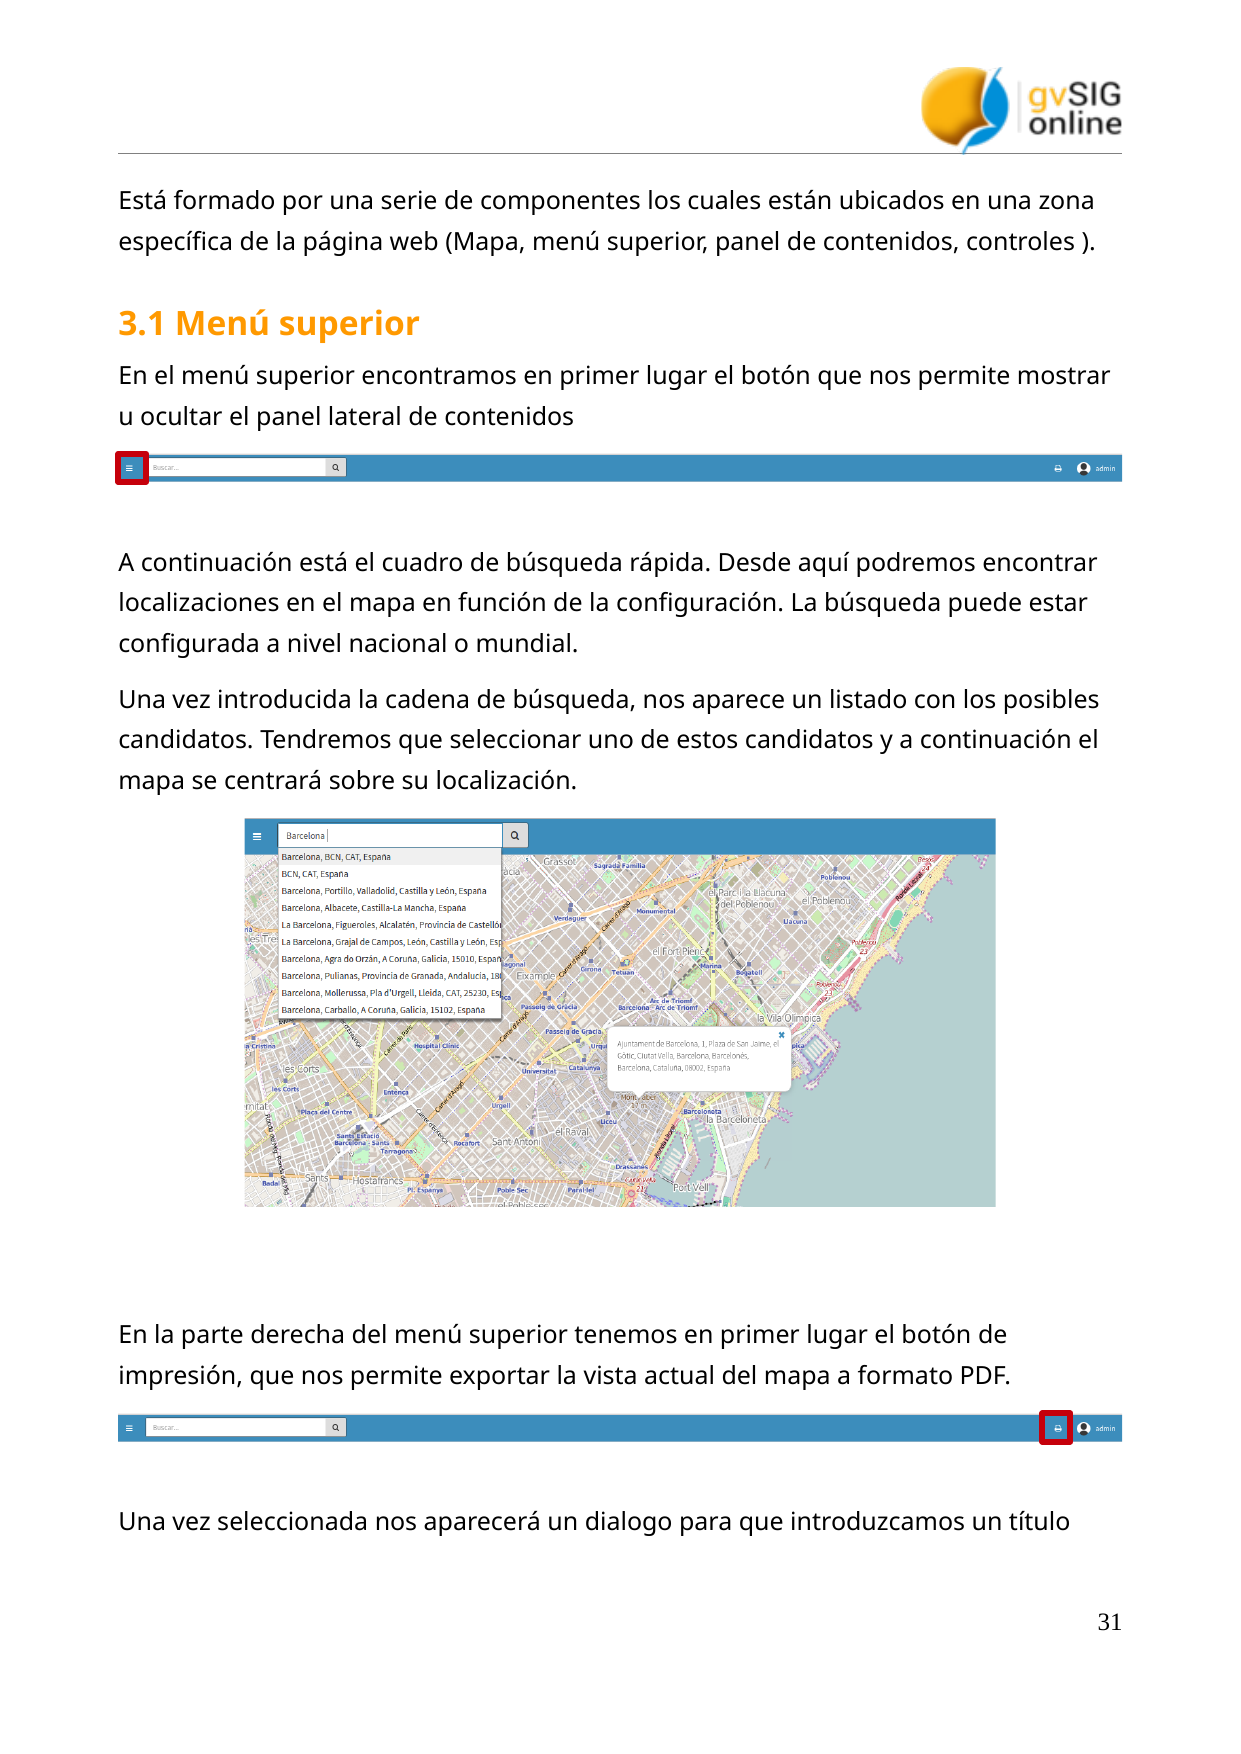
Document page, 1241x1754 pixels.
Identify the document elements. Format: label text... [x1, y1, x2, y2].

picture [121, 457, 143, 479]
picture [244, 818, 996, 1207]
text En la parte derecha del menú superior tenemos en primer lugar el botón de impresión, que nos permite exportar la vista actual del mapa a formato PDF. [118, 1317, 1122, 1392]
subtitle 3.1 Menú superior [118, 299, 1122, 345]
text A continuación está el cuadro de búsqueda rápida. Desde aquí podremos encontrar localizaciones en el mapa en función de la configuración. La búsqueda puede estar configurada a nivel nacional o mundial. [118, 544, 1122, 660]
text En el menú superior encontramos en primer lugar el botón que nos permite mostrar u ocultar el panel lateral de contenidos [118, 358, 1122, 432]
picture [1073, 1413, 1123, 1442]
picture [921, 67, 1122, 155]
text Una vez introducida la cadena de búsqueda, nos aparece un listado con los posibles candidatos. Tendremos que seleccionar uno de estos candidatos y a continuación el mapa se centrará sobre su localización. [118, 681, 1122, 797]
picture [149, 453, 1123, 482]
picture [118, 1413, 1039, 1442]
text Está formado por una serie de componentes los cuales están ubicados en una zona específica de la página web (Mapa, menú superior, panel de contenidos, controles ). [118, 182, 1122, 257]
text Una vez seleccionada nos aparecerá un dialogo para que introduzcamos un título [118, 1504, 1122, 1538]
picture [1045, 1416, 1067, 1439]
